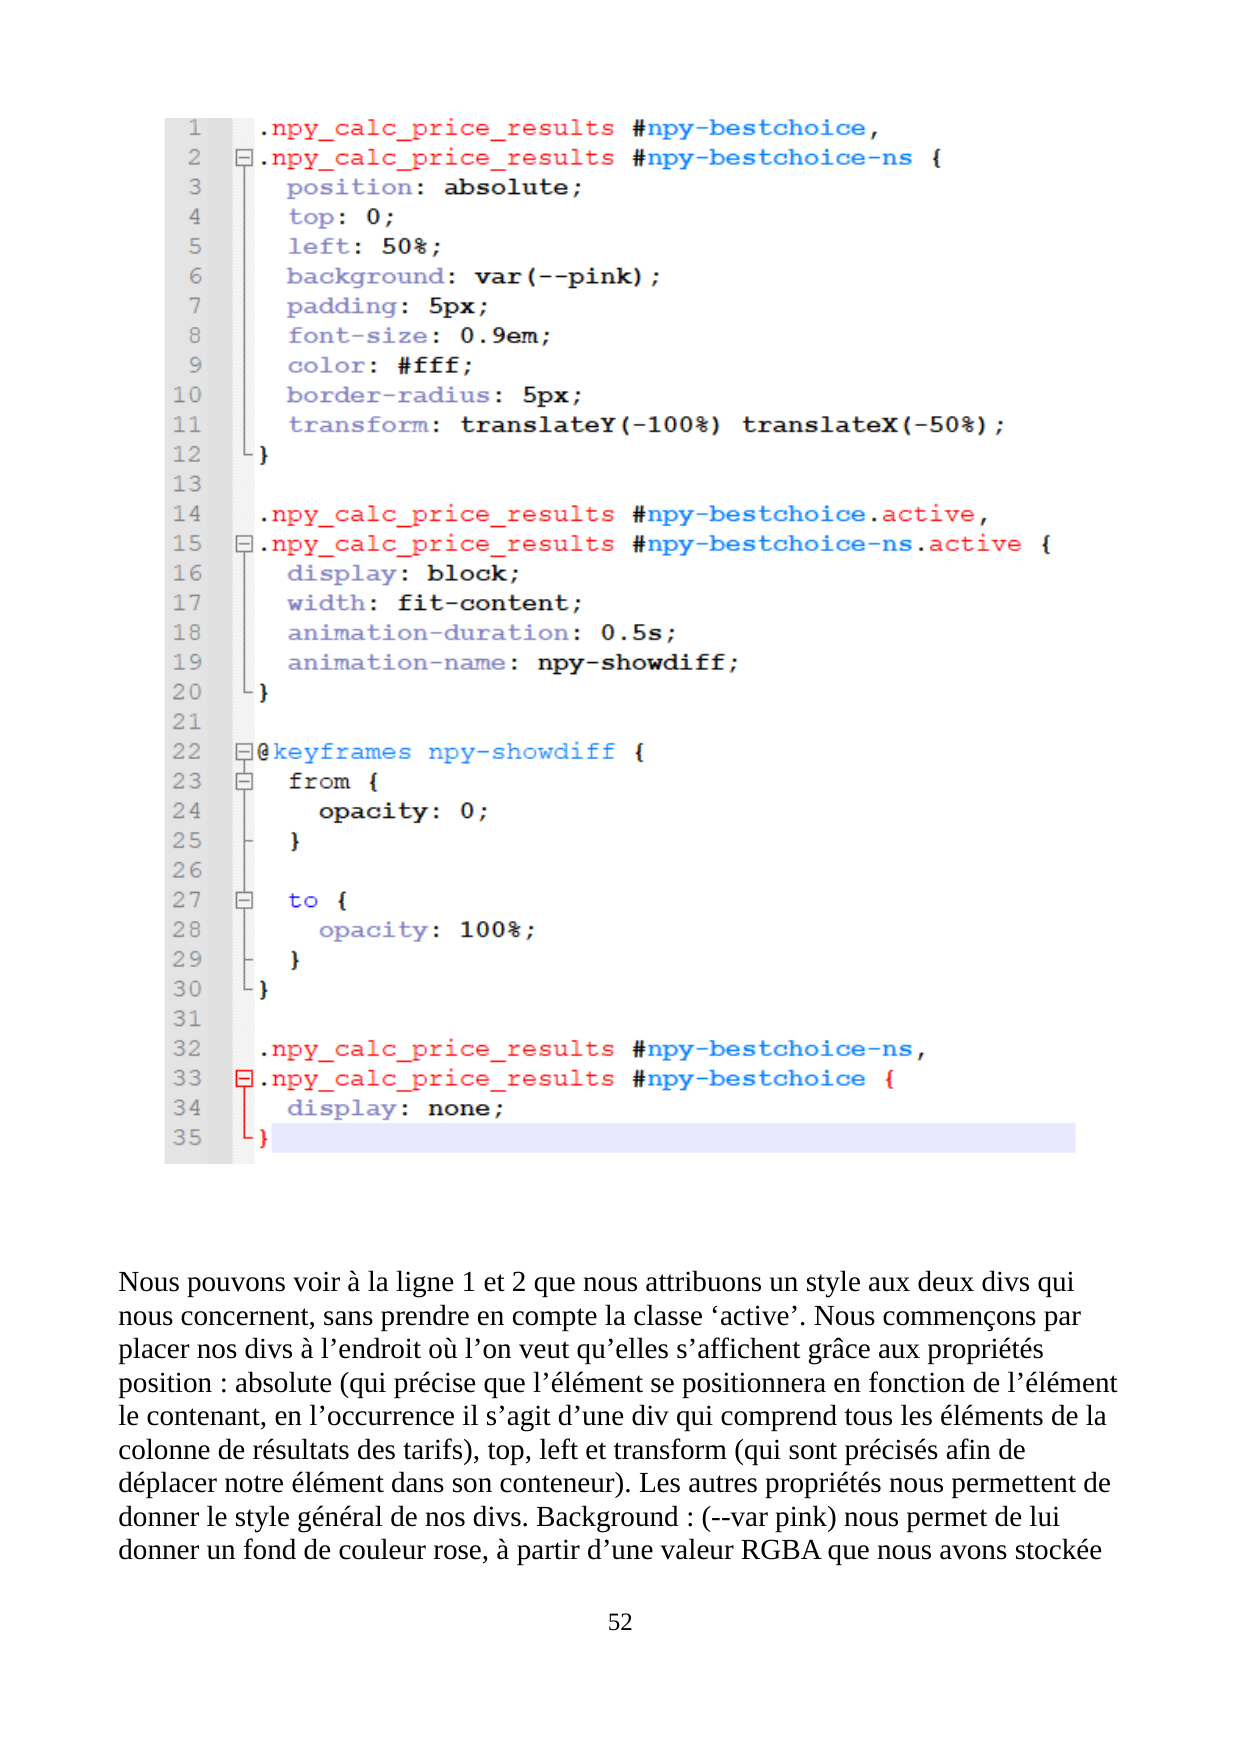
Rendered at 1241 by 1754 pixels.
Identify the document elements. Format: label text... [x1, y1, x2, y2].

picture [164, 118, 1076, 1164]
text Nous pouvons voir à la ligne 1 et 2 que nous attribuons un style aux deux divs qui nous concernent, sans prendre en compte la classe ‘active’. Nous commençons par placer nos divs à l’endroit où l’on veut qu’elles s’affichent grâce aux propriétés position : absolute (qui précise que l’élément se positionnera en fonction de l’élément le contenant, en l’occurrence il s’agit d’une div qui comprend tous les éléments de la colonne de résultats des tarifs), top, left et transform (qui sont précisés afin de déplacer notre élément dans son conteneur). Les autres propriétés nous permettent de donner le style général de nos divs. Background : (--var pink) nous permet de lui donner un fond de couleur rose, à partir d’une valeur RGBA que nous avons stockée [118, 1264, 1122, 1566]
